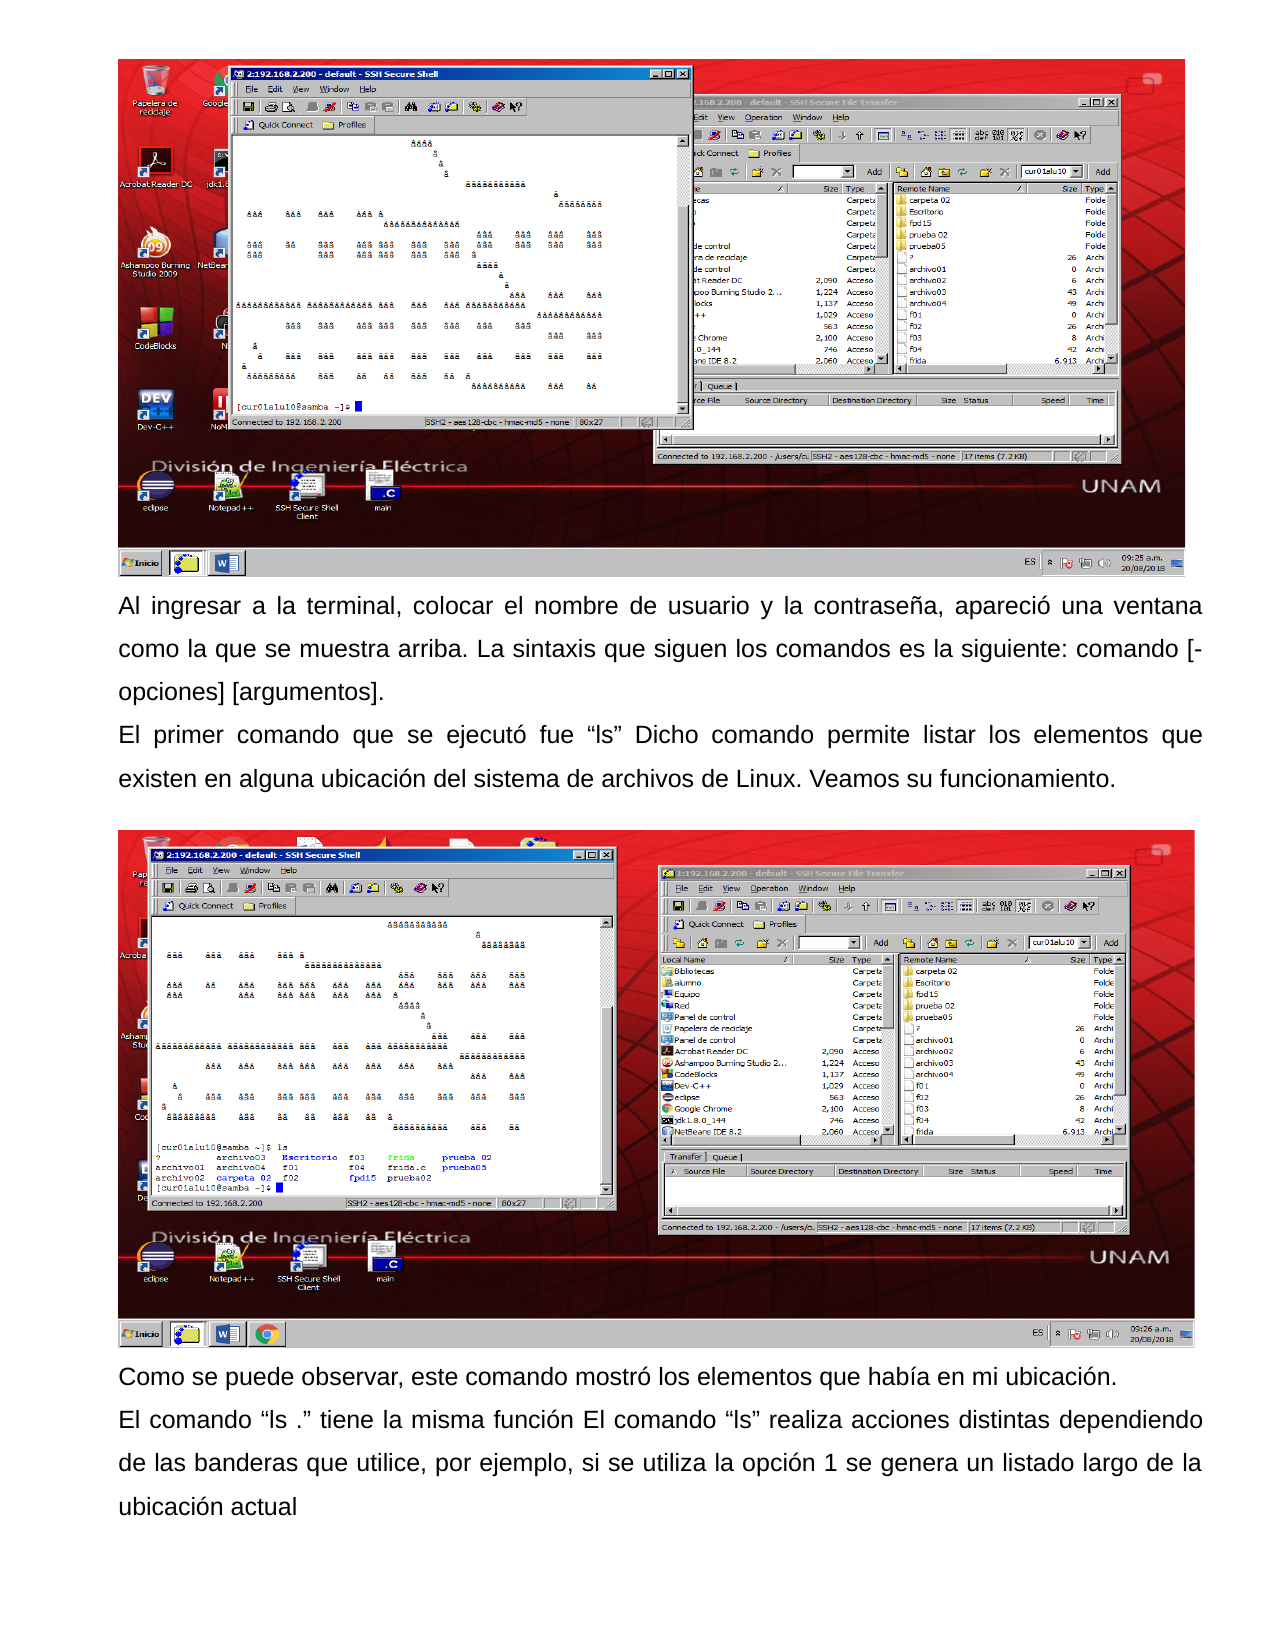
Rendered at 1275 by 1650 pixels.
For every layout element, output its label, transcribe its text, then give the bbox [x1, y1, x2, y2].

text Al ingresar a la terminal, colocar el nombre de usuario y la contraseña, apareció una ventana como la que se muestra arriba. La sintaxis que siguen los comandos es la siguiente: comando [-opciones] [argumentos]. [118, 591, 1205, 706]
text El comando “ls .” tiene la misma función El comando “ls” realiza acciones distintas dependiendo de las banderas que utilice, por ejemplo, si se utiliza la opción 1 se genera un listado largo de la ubicación actual [118, 1405, 1205, 1520]
text El primer comando que se ejecutó fue “ls” Dicho comando permite listar los elementos que existen en alguna ubicación del sistema de archivos de Linux. Veamos su funcionamiento. [118, 721, 1205, 792]
text Como se puede observar, este comando mostró los elementos que había en mi ubicación. [118, 1362, 1205, 1391]
